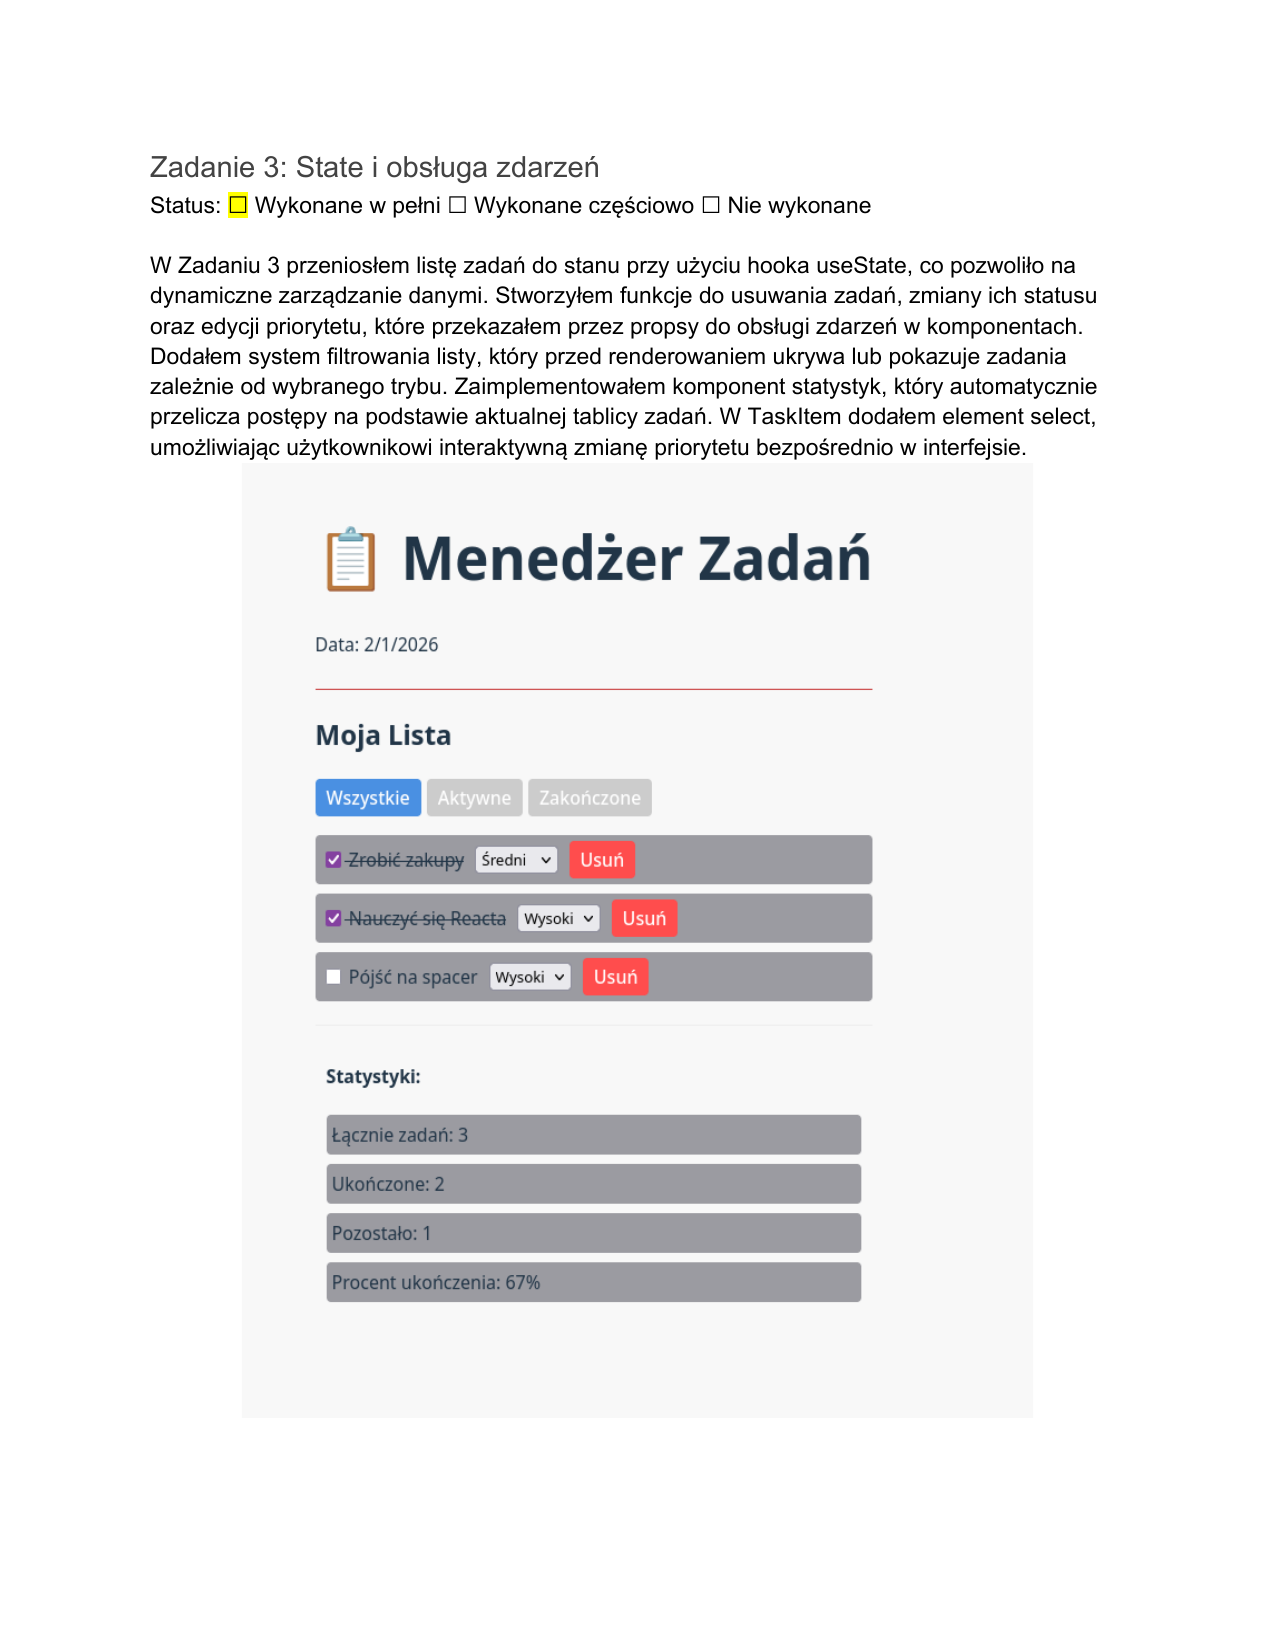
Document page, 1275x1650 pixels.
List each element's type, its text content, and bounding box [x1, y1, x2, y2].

picture [241, 463, 1034, 1418]
subtitle Zadanie 3: State i obsługa zdarzeń [150, 150, 1125, 183]
text Status: ☐ Wykonane w pełni ☐ Wykonane częściowo ☐ Nie wykonane [150, 192, 1125, 218]
text W Zadaniu 3 przeniosłem listę zadań do stanu przy użyciu hooka useState, co pozwoliło na dynamiczne zarządzanie danymi. Stworzyłem funkcje do usuwania zadań, zmiany ich statusu oraz edycji priorytetu, które przekazałem przez propsy do obsługi zdarzeń w komponentach. Dodałem system filtrowania listy, który przed renderowaniem ukrywa lub pokazuje zadania zależnie od wybranego trybu. Zaimplementowałem komponent statystyk, który automatycznie przelicza postępy na podstawie aktualnej tablicy zadań. W TaskItem dodałem element select, umożliwiając użytkownikowi interaktywną zmianę priorytetu bezpośrednio w interfejsie. [150, 252, 1125, 460]
